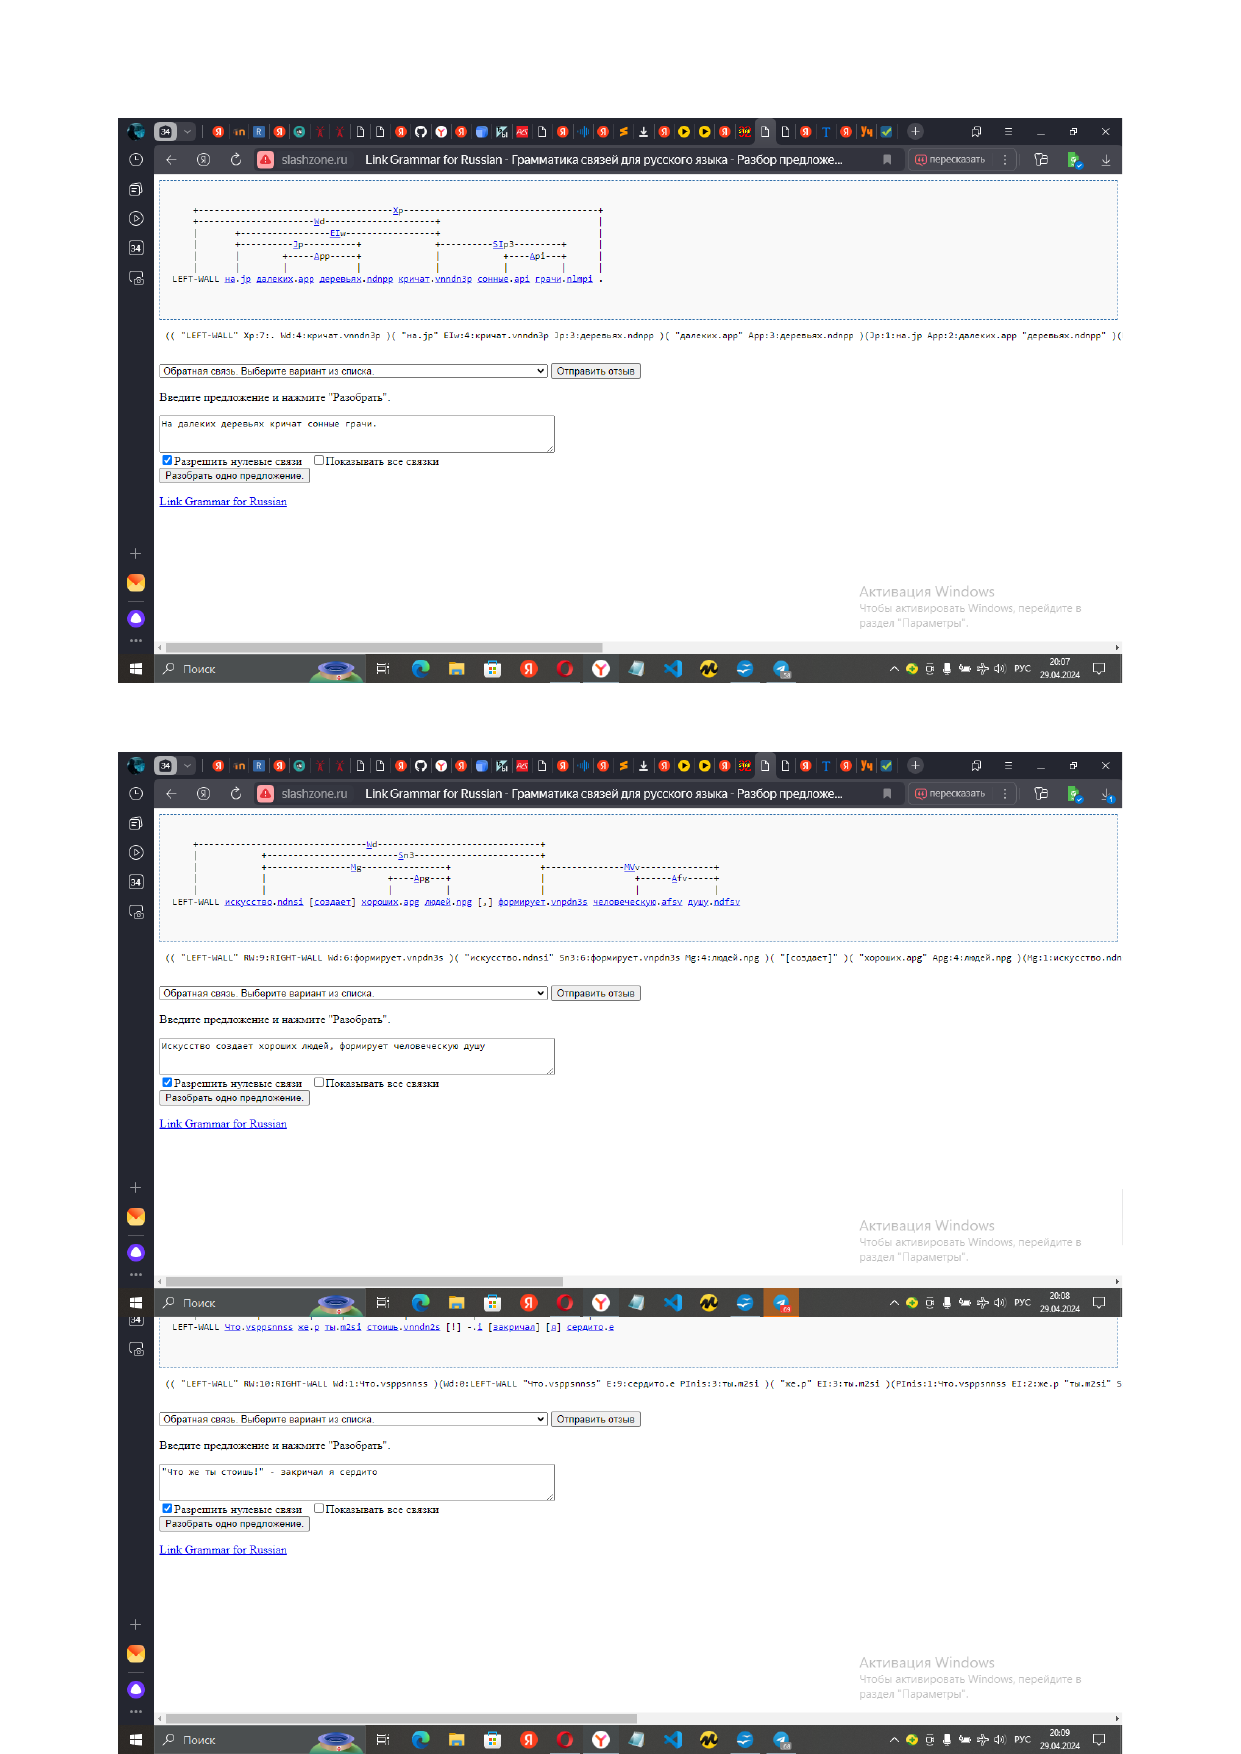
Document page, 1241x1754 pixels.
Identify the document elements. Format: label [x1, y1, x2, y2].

picture [118, 118, 1123, 683]
picture [118, 752, 1123, 1754]
